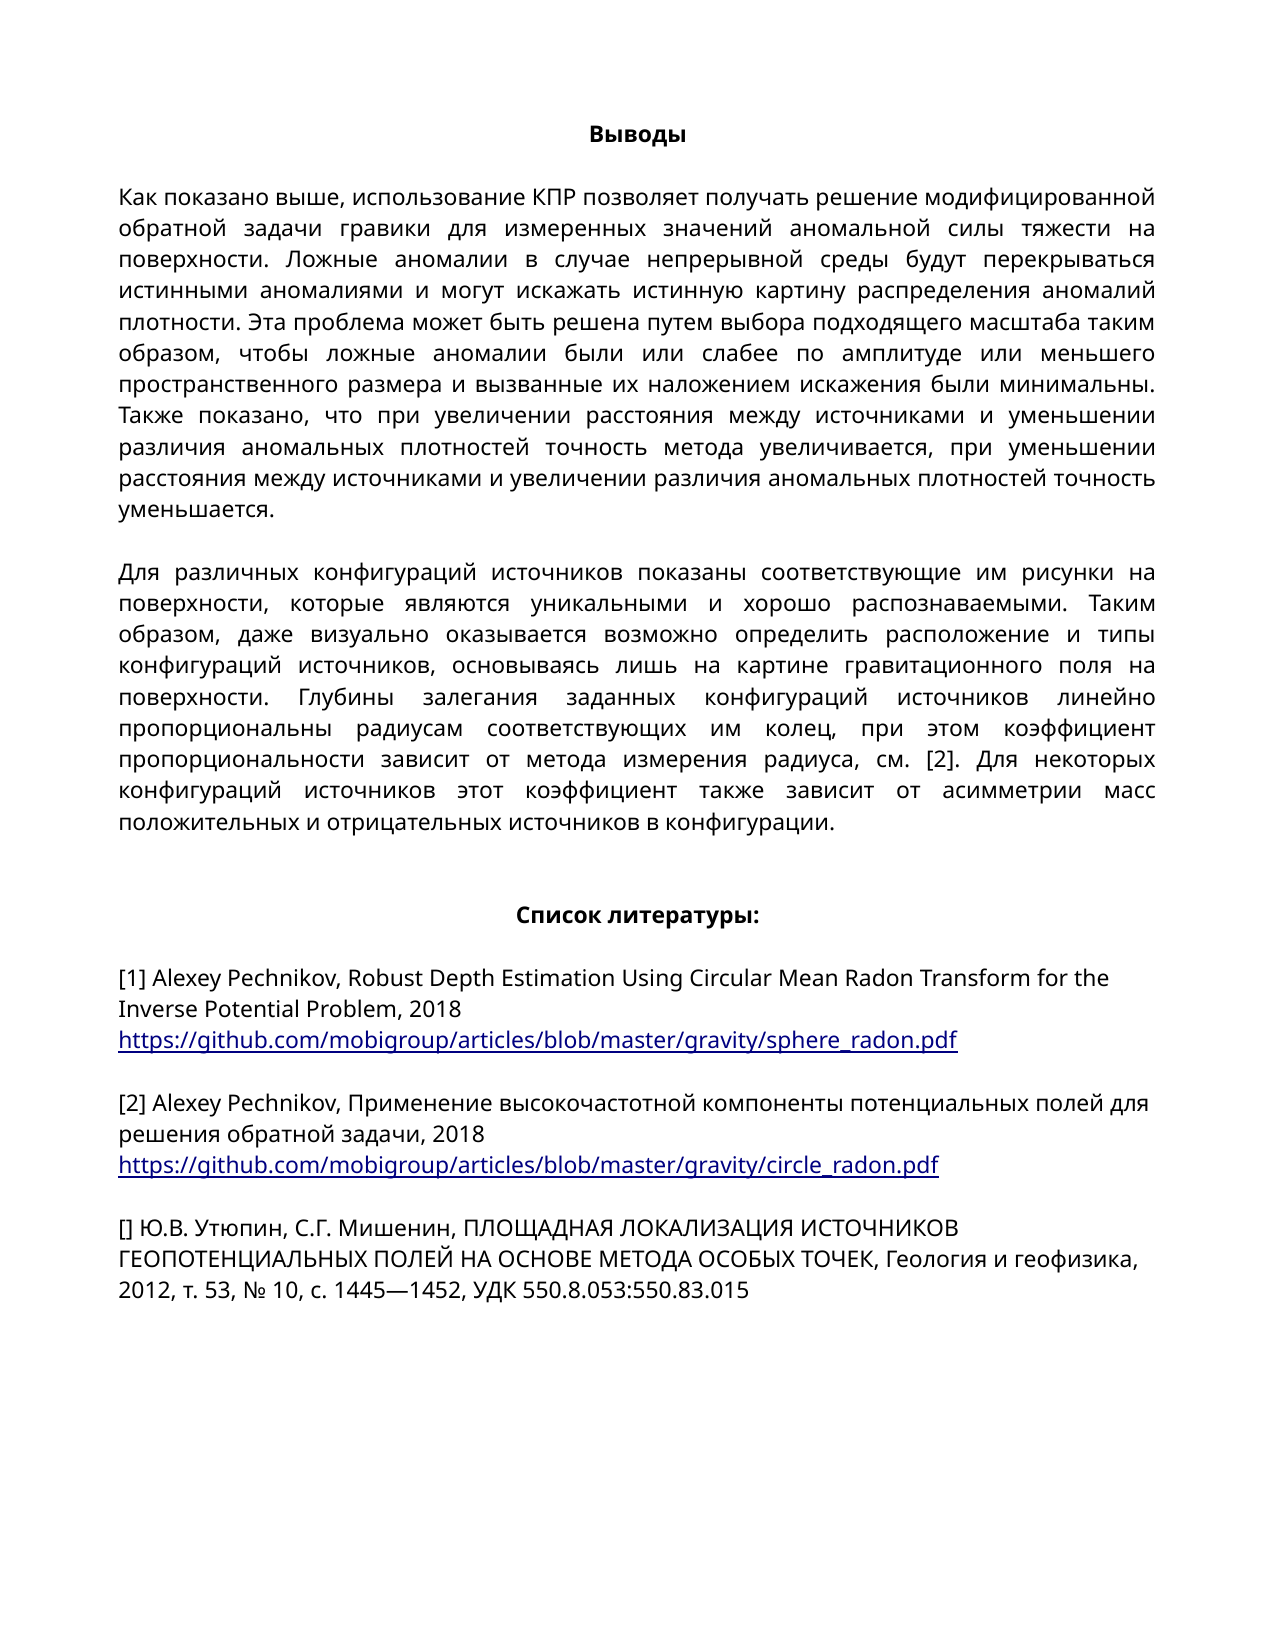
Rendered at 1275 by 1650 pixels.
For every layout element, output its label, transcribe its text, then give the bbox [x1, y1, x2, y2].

text https://github.com/mobigroup/articles/blob/master/gravity/sphere_radon.pdf [118, 1024, 1157, 1056]
text Выводы [118, 118, 1157, 149]
text https://github.com/mobigroup/articles/blob/master/gravity/circle_radon.pdf [118, 1149, 1157, 1181]
text [] Ю.В. Утюпин, С.Г. Мишенин, ПЛОЩАДНАЯ ЛОКАЛИЗАЦИЯ ИСТОЧНИКОВ ГЕОПОТЕНЦИАЛЬНЫХ ПОЛЕЙ НА ОСНОВЕ МЕТОДА ОСОБЫХ ТОЧЕК, Геология и геофизика, 2012, т. 53, № 10, с. 1445—1452, УДК 550.8.053:550.83.015 [118, 1212, 1157, 1306]
text Список литературы: [118, 899, 1157, 931]
text Для различных конфигураций источников показаны соответствующие им рисунки на поверхности, которые являются уникальными и хорошо распознаваемыми. Таким образом, даже визуально оказывается возможно определить расположение и типы конфигураций источников, основываясь лишь на картине гравитационного поля на поверхности. Глубины залегания заданных конфигураций источников линейно пропорциональны радиусам соответствующих им колец, при этом коэффициент пропорциональности зависит от метода измерения радиуса, см. [2]. Для некоторых конфигураций источников этот коэффициент также зависит от асимметрии масс положительных и отрицательных источников в конфигурации. [118, 556, 1157, 837]
text [2] Alexey Pechnikov, Применение высокочастотной компоненты потенциальных полей для решения обратной задачи, 2018 [118, 1087, 1157, 1149]
text Как показано выше, использование КПР позволяет получать решение модифицированной обратной задачи гравики для измеренных значений аномальной силы тяжести на поверхности. Ложные аномалии в случае непрерывной среды будут перекрываться истинными аномалиями и могут искажать истинную картину распределения аномалий плотности. Эта проблема может быть решена путем выбора подходящего масштаба таким образом, чтобы ложные аномалии были или слабее по амплитуде или меньшего пространственного размера и вызванные их наложением искажения были минимальны. Также показано, что при увеличении расстояния между источниками и уменьшении различия аномальных плотностей точность метода увеличивается, при уменьшении расстояния между источниками и увеличении различия аномальных плотностей точность уменьшается. [118, 181, 1157, 524]
text [1] Alexey Pechnikov, Robust Depth Estimation Using Circular Mean Radon Transform for the Inverse Potential Problem, 2018 [118, 962, 1157, 1024]
